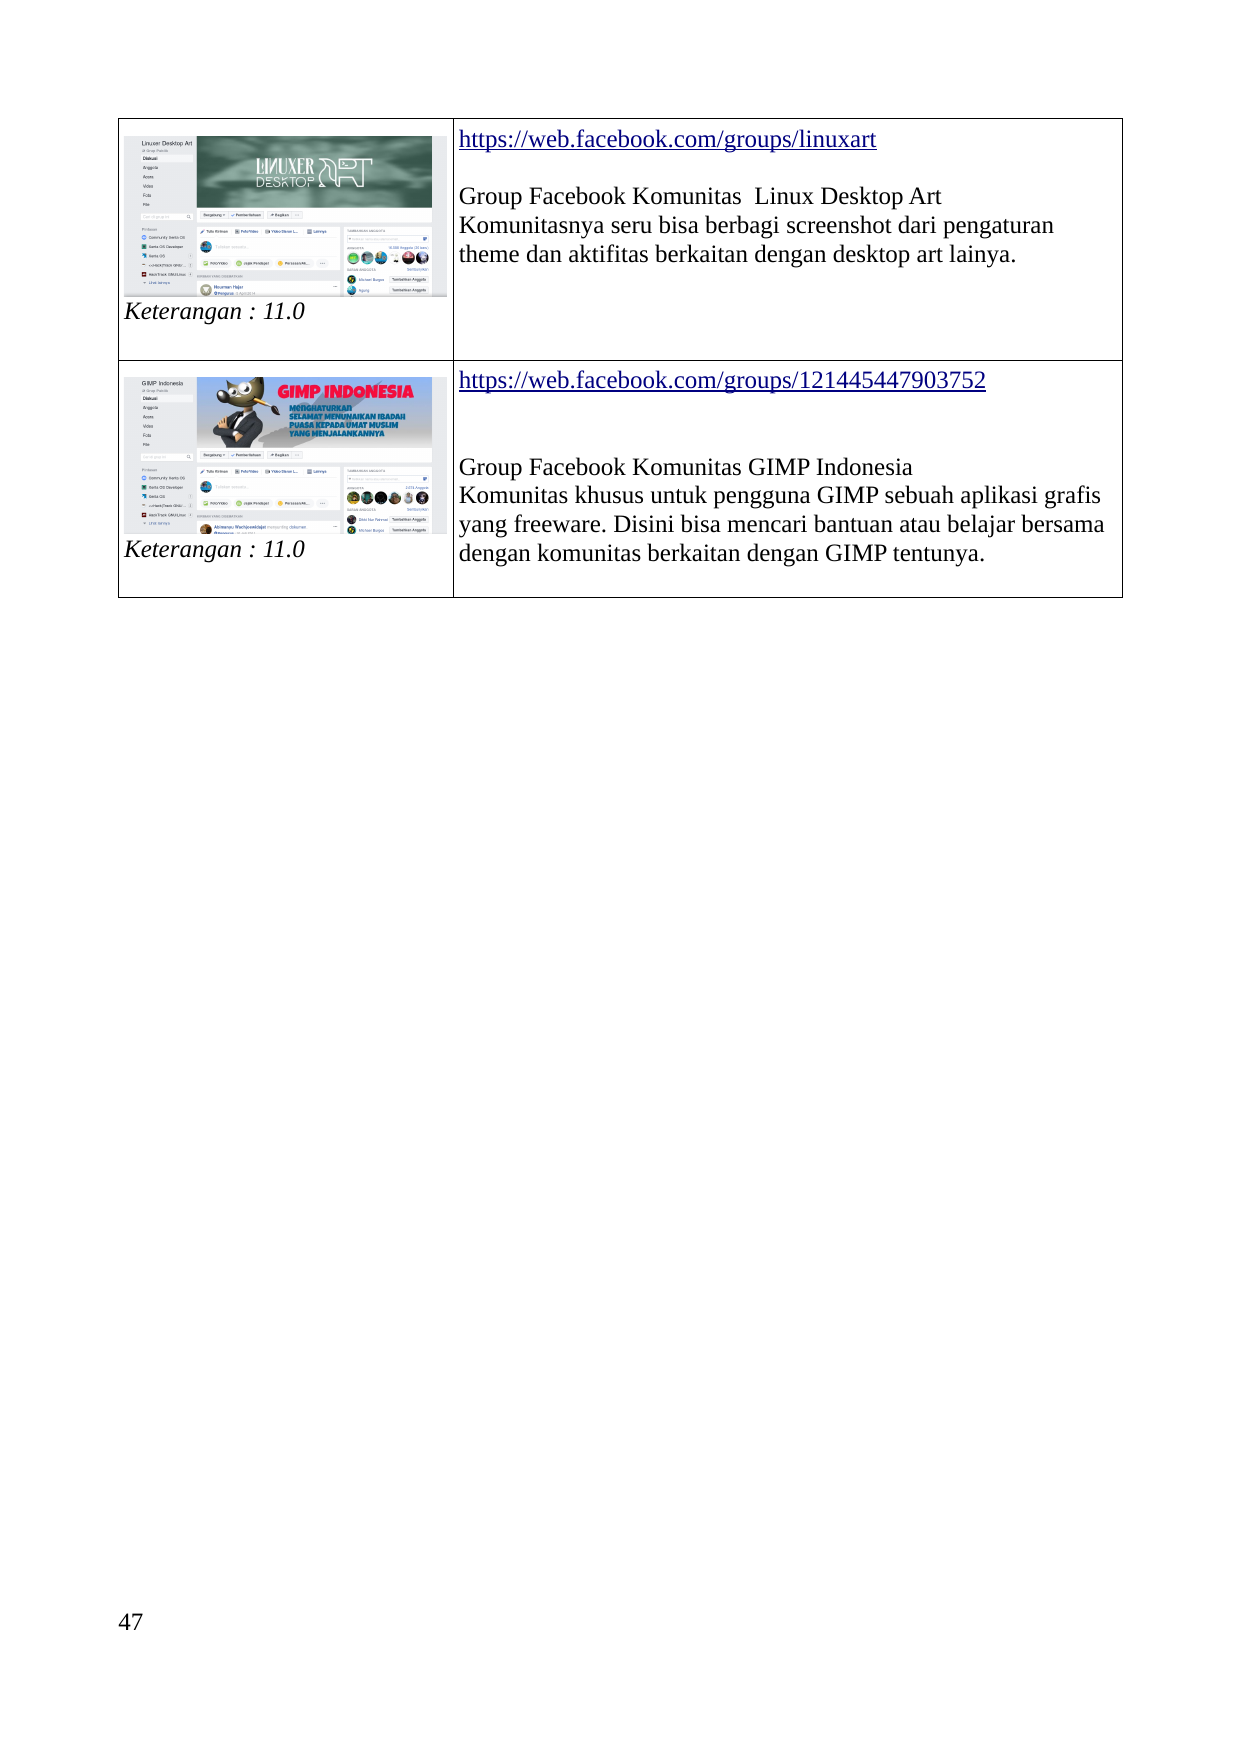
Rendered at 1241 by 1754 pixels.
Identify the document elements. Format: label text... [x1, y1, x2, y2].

picture [123, 377, 447, 534]
table_cell https://web.facebook.com/groups/121445447903752 Group Facebook Komunitas GIMP Indonesia Komunitas khusus untuk pengguna GIMP sebuah aplikasi grafis yang freeware. Disini bisa mencari bantuan atau belajar bersama dengan komunitas berkaitan dengan GIMP tentunya. [454, 361, 1122, 597]
table_cell https://web.facebook.com/groups/linuxart Group Facebook Komunitas Linux Desktop Art Komunitasnya seru bisa berbagi screenshot dari pengaturan theme dan aktifitas berkaitan dengan desktop art lainya. [454, 119, 1122, 359]
table_cell [119, 119, 453, 359]
table_cell [119, 361, 453, 597]
picture [123, 136, 447, 297]
